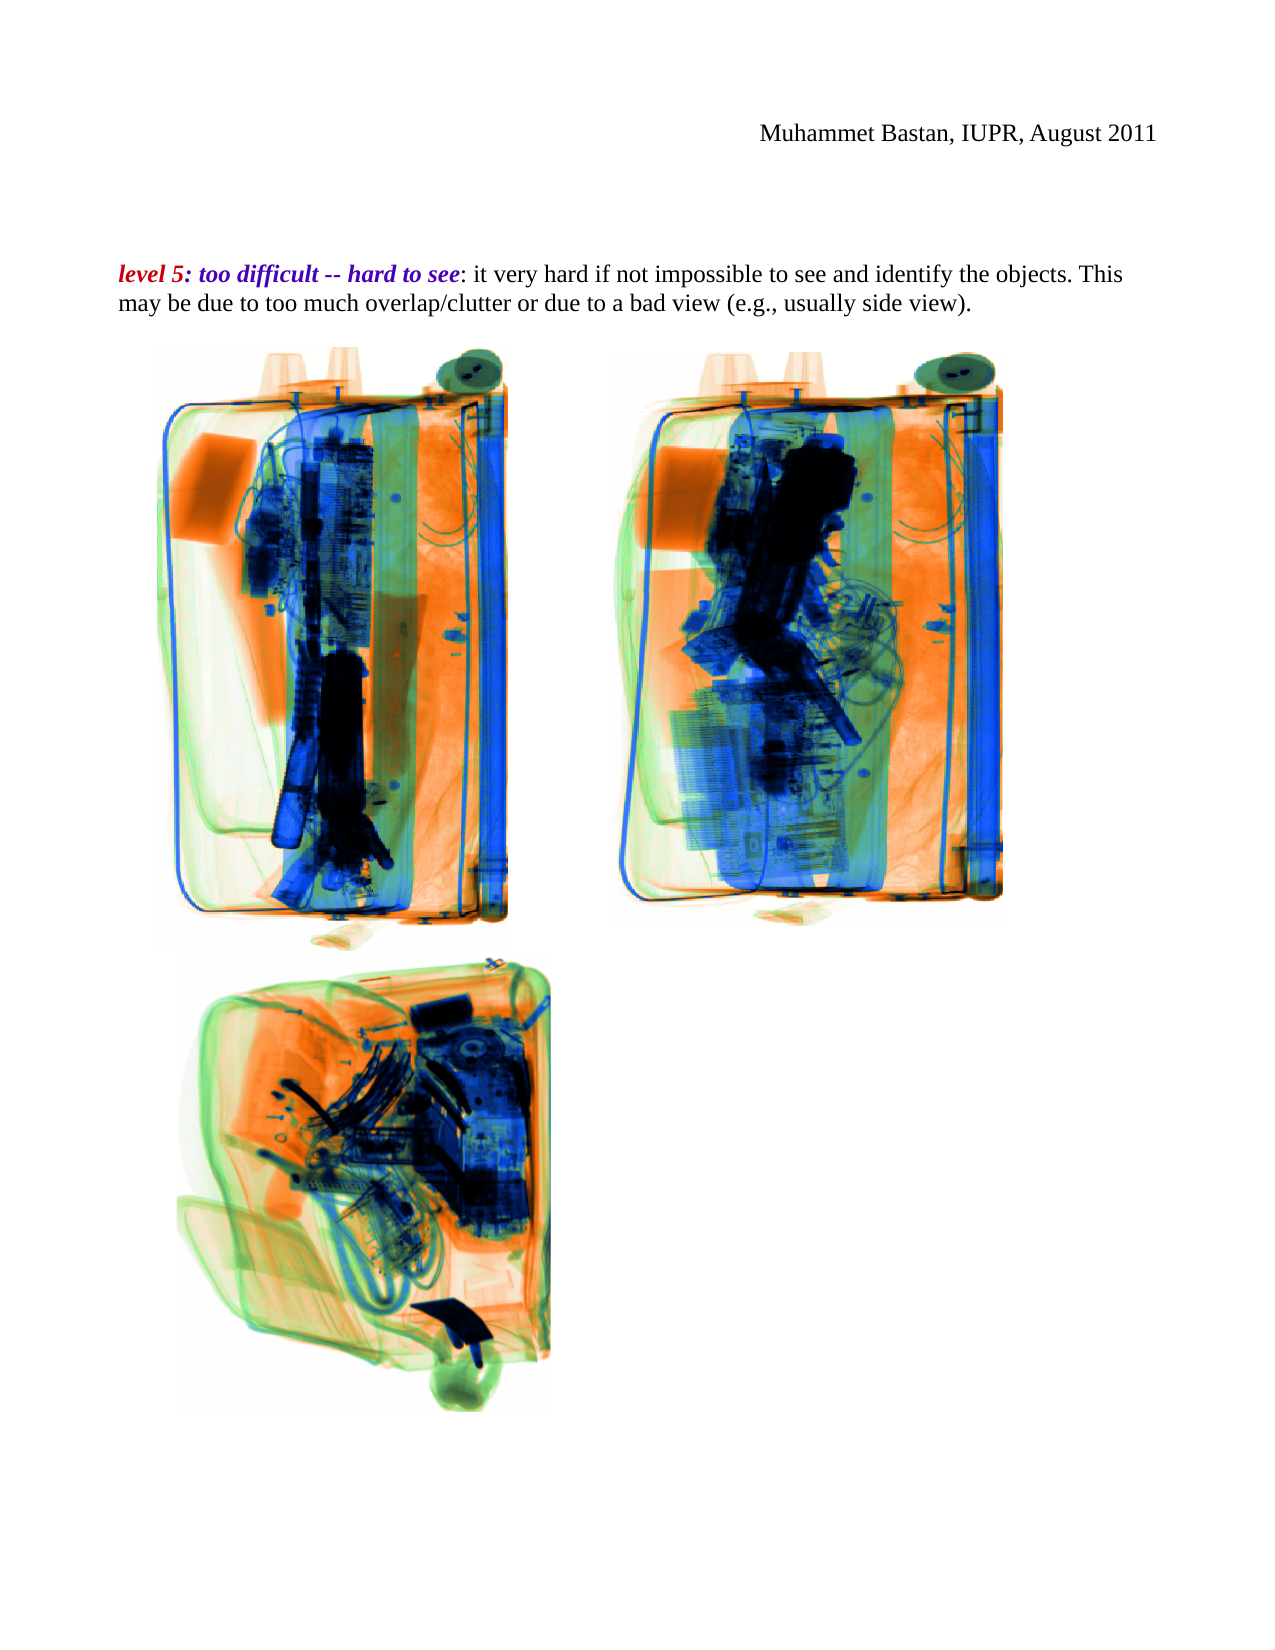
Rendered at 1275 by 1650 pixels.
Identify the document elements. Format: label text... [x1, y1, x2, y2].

picture [606, 352, 1006, 926]
text level 5: too difficult -- hard to see: it very hard if not impossible to see and identify the objects. This may be due to too much overlap/clutter or due to a bad view (e.g., usually side view). [118, 259, 1157, 316]
picture [157, 347, 517, 951]
picture [176, 956, 551, 1412]
